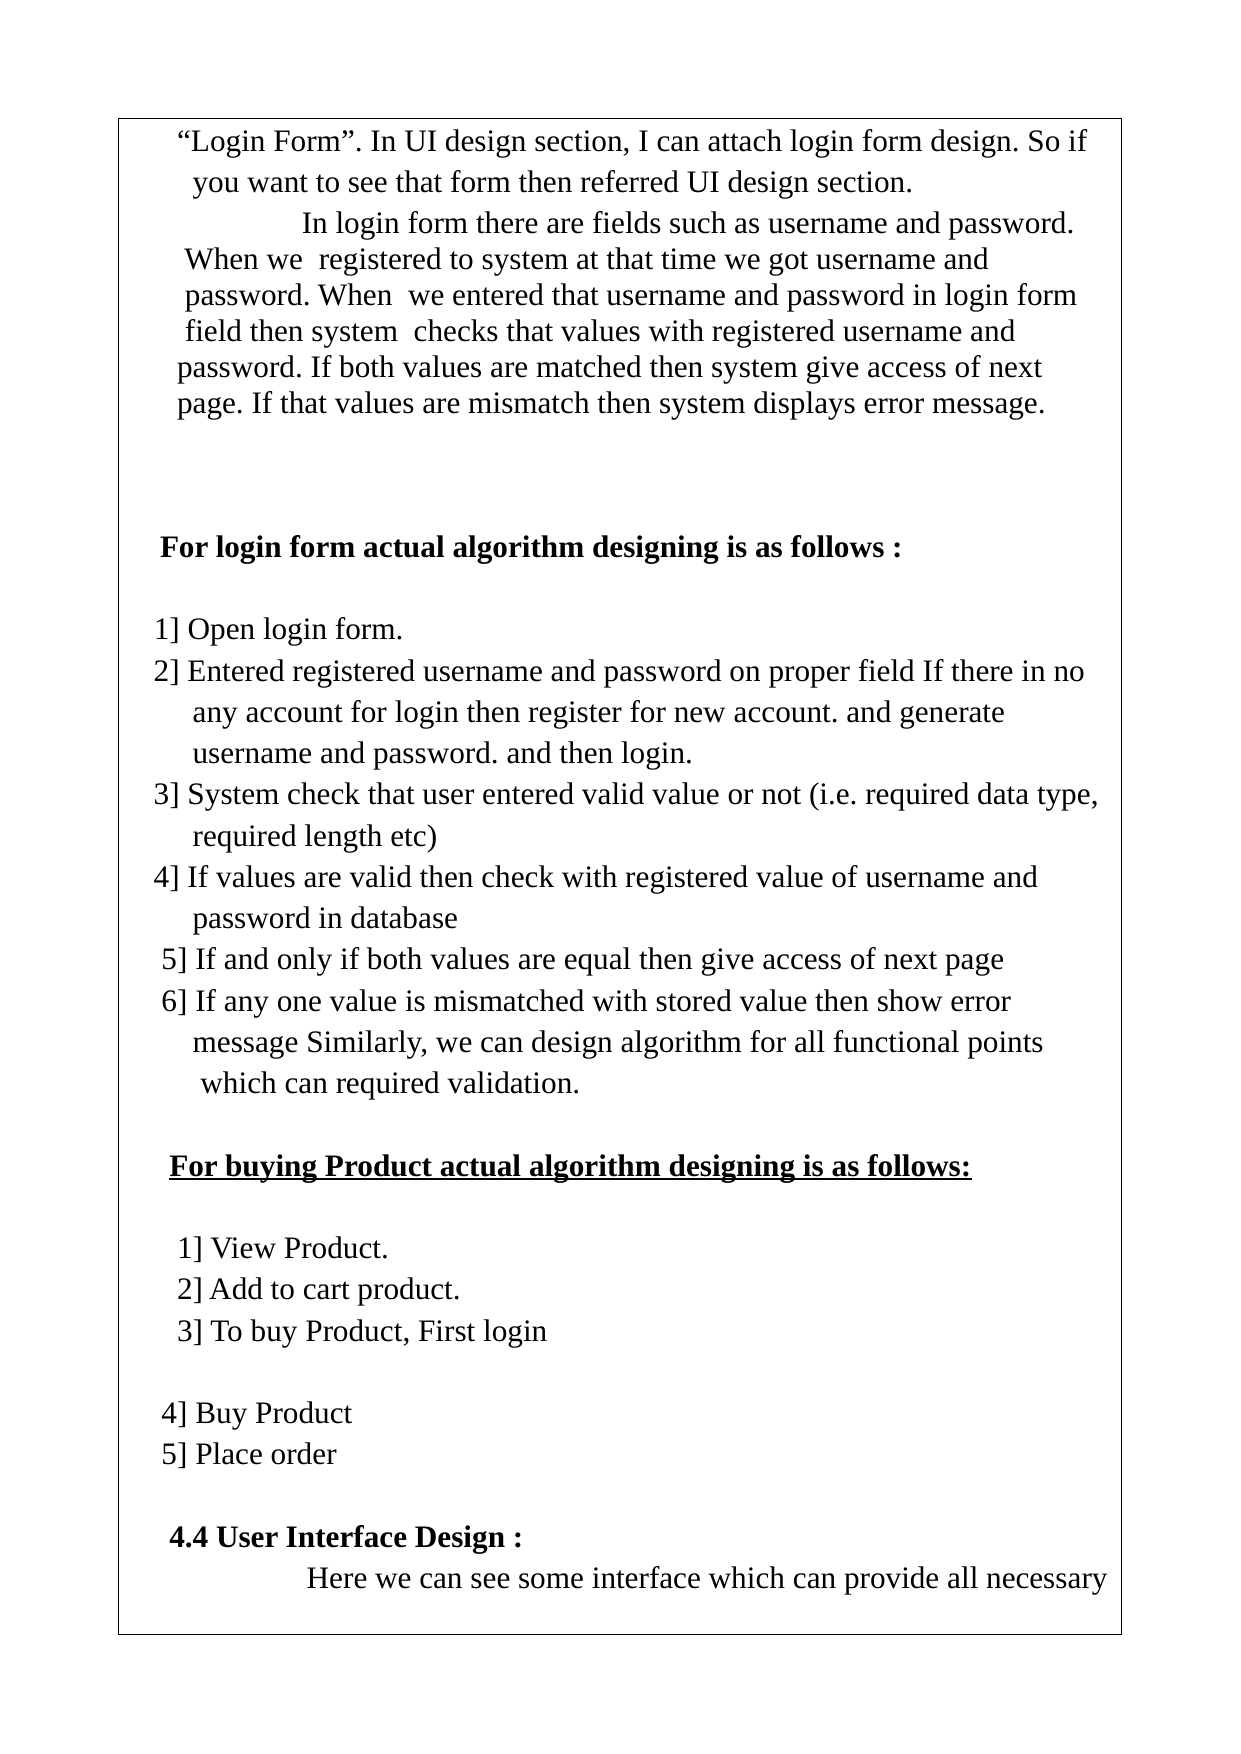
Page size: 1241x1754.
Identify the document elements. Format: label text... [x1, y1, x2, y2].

text 3] System check that user entered valid value or not (i.e. required data type, [122, 776, 1118, 812]
text 5] Place order [122, 1436, 1118, 1472]
text For login form actual algorithm designing is as follows : [122, 528, 1118, 564]
text When we registered to system at that time we got username and [122, 241, 1118, 277]
text page. If that values are mismatch then system displays error message. [122, 384, 1118, 420]
text 6] If any one value is mismatched with stored value then show error [122, 982, 1118, 1018]
text password. When we entered that username and password in login form [122, 277, 1118, 312]
text required length etc) [122, 817, 1118, 853]
text message Similarly, we can design algorithm for all functional points [122, 1023, 1118, 1059]
text Here we can see some interface which can provide all necessary [122, 1559, 1118, 1595]
text 4] If values are valid then check with registered value of username and [122, 858, 1118, 894]
text you want to see that form then referred UI design section. [122, 163, 1118, 199]
text In login form there are fields such as username and password. [122, 205, 1118, 241]
text 1] Open login form. [122, 611, 1118, 647]
text password. If both values are matched then system give access of next [122, 348, 1118, 384]
text any account for login then register for new account. and generate [122, 693, 1118, 729]
text “Login Form”. In UI design section, I can attach login form design. So if [122, 122, 1118, 158]
text 1] View Product. [122, 1229, 1118, 1265]
text 2] Add to cart product. [122, 1271, 1118, 1307]
text 5] If and only if both values are equal then give access of next page [122, 941, 1118, 977]
text which can required validation. [122, 1064, 1118, 1100]
text 4.4 User Interface Design : [122, 1518, 1118, 1554]
text field then system checks that values with registered username and [122, 312, 1118, 348]
text For buying Product actual algorithm designing is as follows: [122, 1147, 1118, 1183]
text 2] Entered registered username and password on proper field If there in no [122, 652, 1118, 688]
text 4] Buy Product [122, 1394, 1118, 1430]
text 3] To buy Product, First login [122, 1312, 1118, 1348]
text username and password. and then login. [122, 734, 1118, 770]
text password in database [122, 899, 1118, 935]
